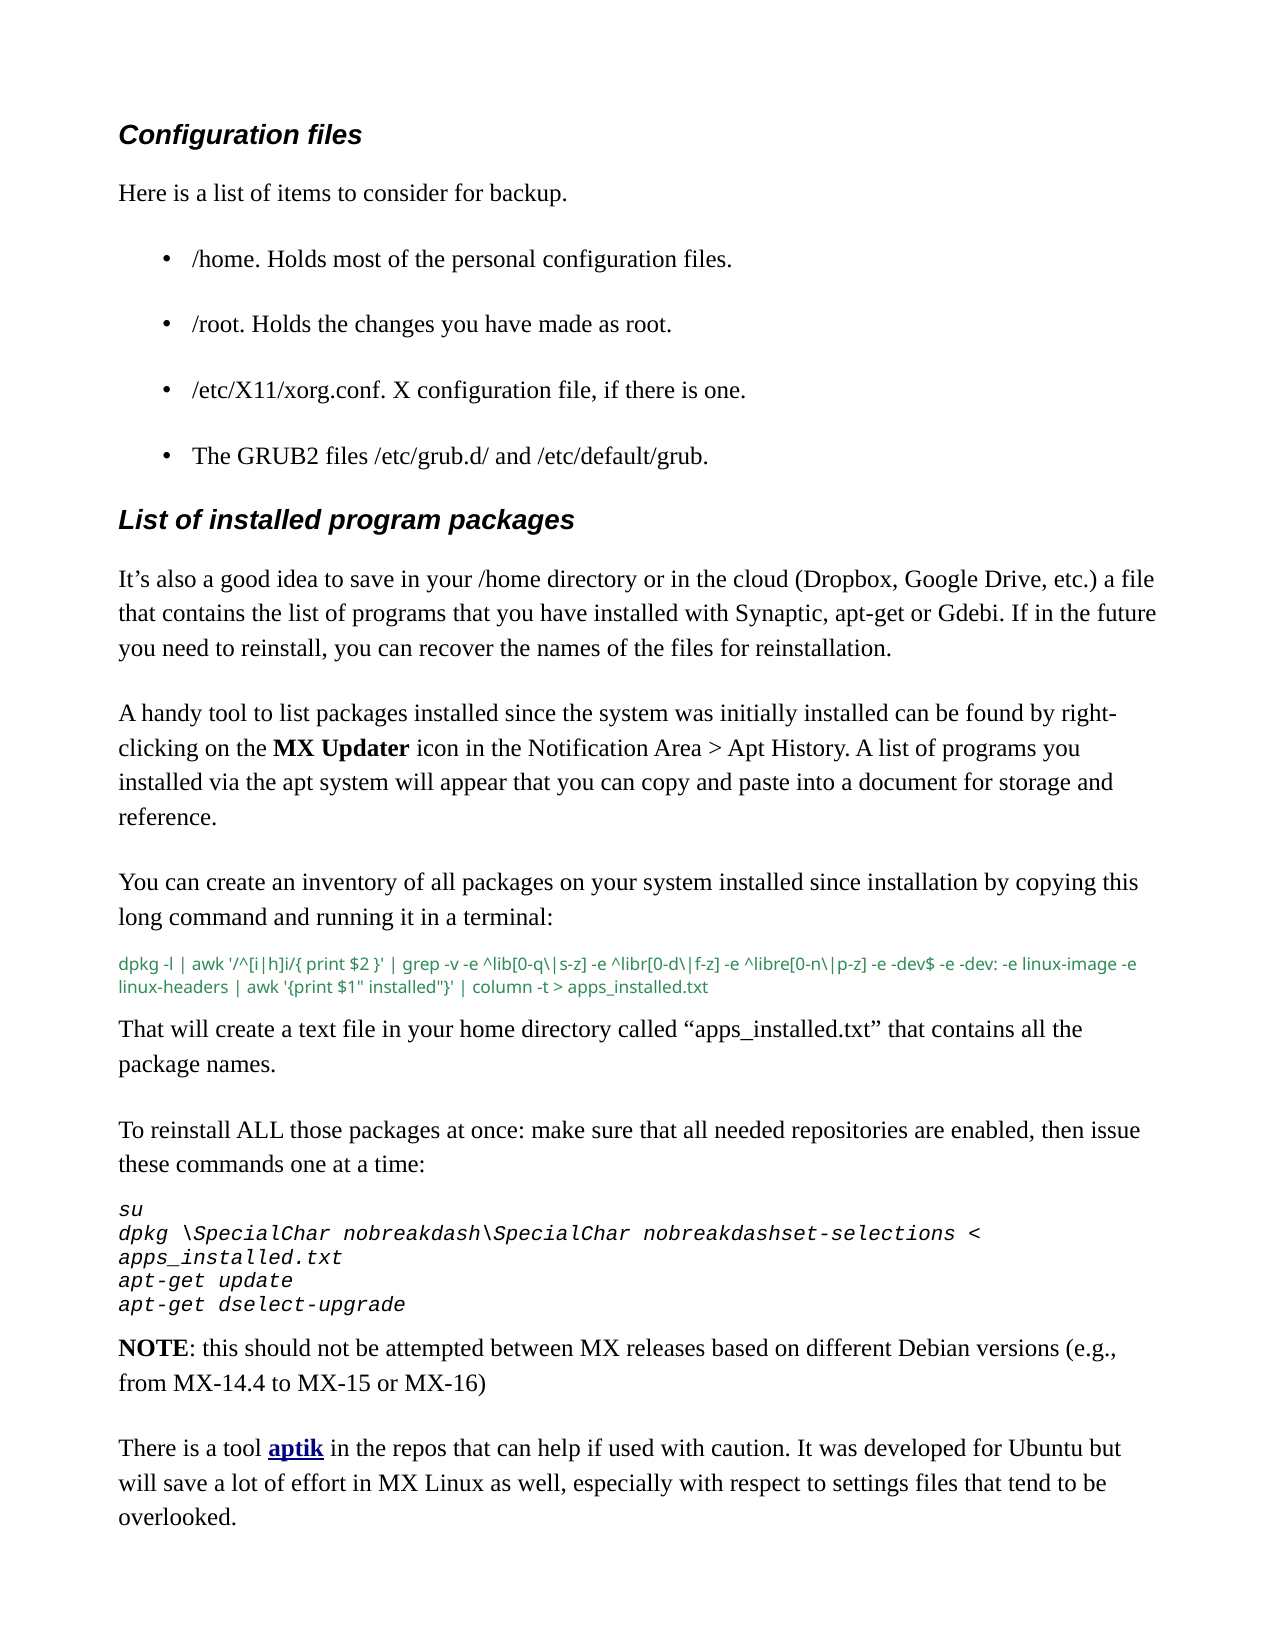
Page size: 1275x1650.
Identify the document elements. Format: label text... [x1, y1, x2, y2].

text You can create an inventory of all packages on your system installed since installation by copying this long command and running it in a terminal: [118, 867, 1157, 931]
list The GRUB2 files /etc/grub.d/ and /etc/default/grub. [162, 441, 1157, 470]
list /home. Holds most of the personal configuration files. [162, 244, 1157, 273]
text To reinstall ALL those packages at once: make sure that all needed repositories are enabled, then issue these commands one at a time: [118, 1115, 1157, 1178]
text apt-get dselect-upgrade [118, 1294, 1157, 1318]
list /root. Holds the changes you have made as root. [162, 309, 1157, 338]
text Here is a list of items to consider for backup. [118, 178, 1157, 207]
text apt-get update [118, 1270, 1157, 1294]
text NOTE: this should not be attempted between MX releases based on different Debian versions (e.g., from MX-14.4 to MX-15 or MX-16) [118, 1333, 1157, 1396]
text There is a tool aptik in the repos that can help if used with caution. It was developed for Ubuntu but will save a lot of effort in MX Linux as well, especially with respect to settings files that tend to be overlooked. [118, 1433, 1157, 1531]
list /etc/X11/xorg.conf. X configuration file, if there is one. [162, 375, 1157, 404]
text A handy tool to list packages installed since the system was initially installed can be found by right-clicking on the MX Updater icon in the Notification Area > Apt History. A list of programs you installed via the apt system will appear that you can copy and paste into a document for storage and reference. [118, 698, 1157, 831]
text That will create a text file in your home directory called “apps_installed.txt” that contains all the package names. [118, 1014, 1157, 1078]
subtitle List of installed program packages [118, 504, 1157, 536]
text dpkg \SpecialChar nobreakdash\SpecialChar nobreakdashset-selections < apps_installed.txt [118, 1223, 1157, 1270]
subtitle Configuration files [118, 118, 1157, 150]
text dpkg -l | awk '/^[i|h]i/{ print $2 }' | grep -v -e ^lib[0-q\|s-z] -e ^libr[0-d\|f-z] -e ^libre[0-n\|p-z] -e -dev$ -e -dev: -e linux-image -e linux-headers | awk '{print $1" installed"}' | column -t > apps_installed.txt [118, 952, 1157, 999]
text It’s also a good idea to save in your /home directory or in the cloud (Dropbox, Google Drive, etc.) a file that contains the list of programs that you have installed with Synaptic, apt-get or Gdebi. If in the future you need to reinstall, you can recover the names of the files for reinstallation. [118, 564, 1157, 661]
text su [118, 1199, 1157, 1223]
